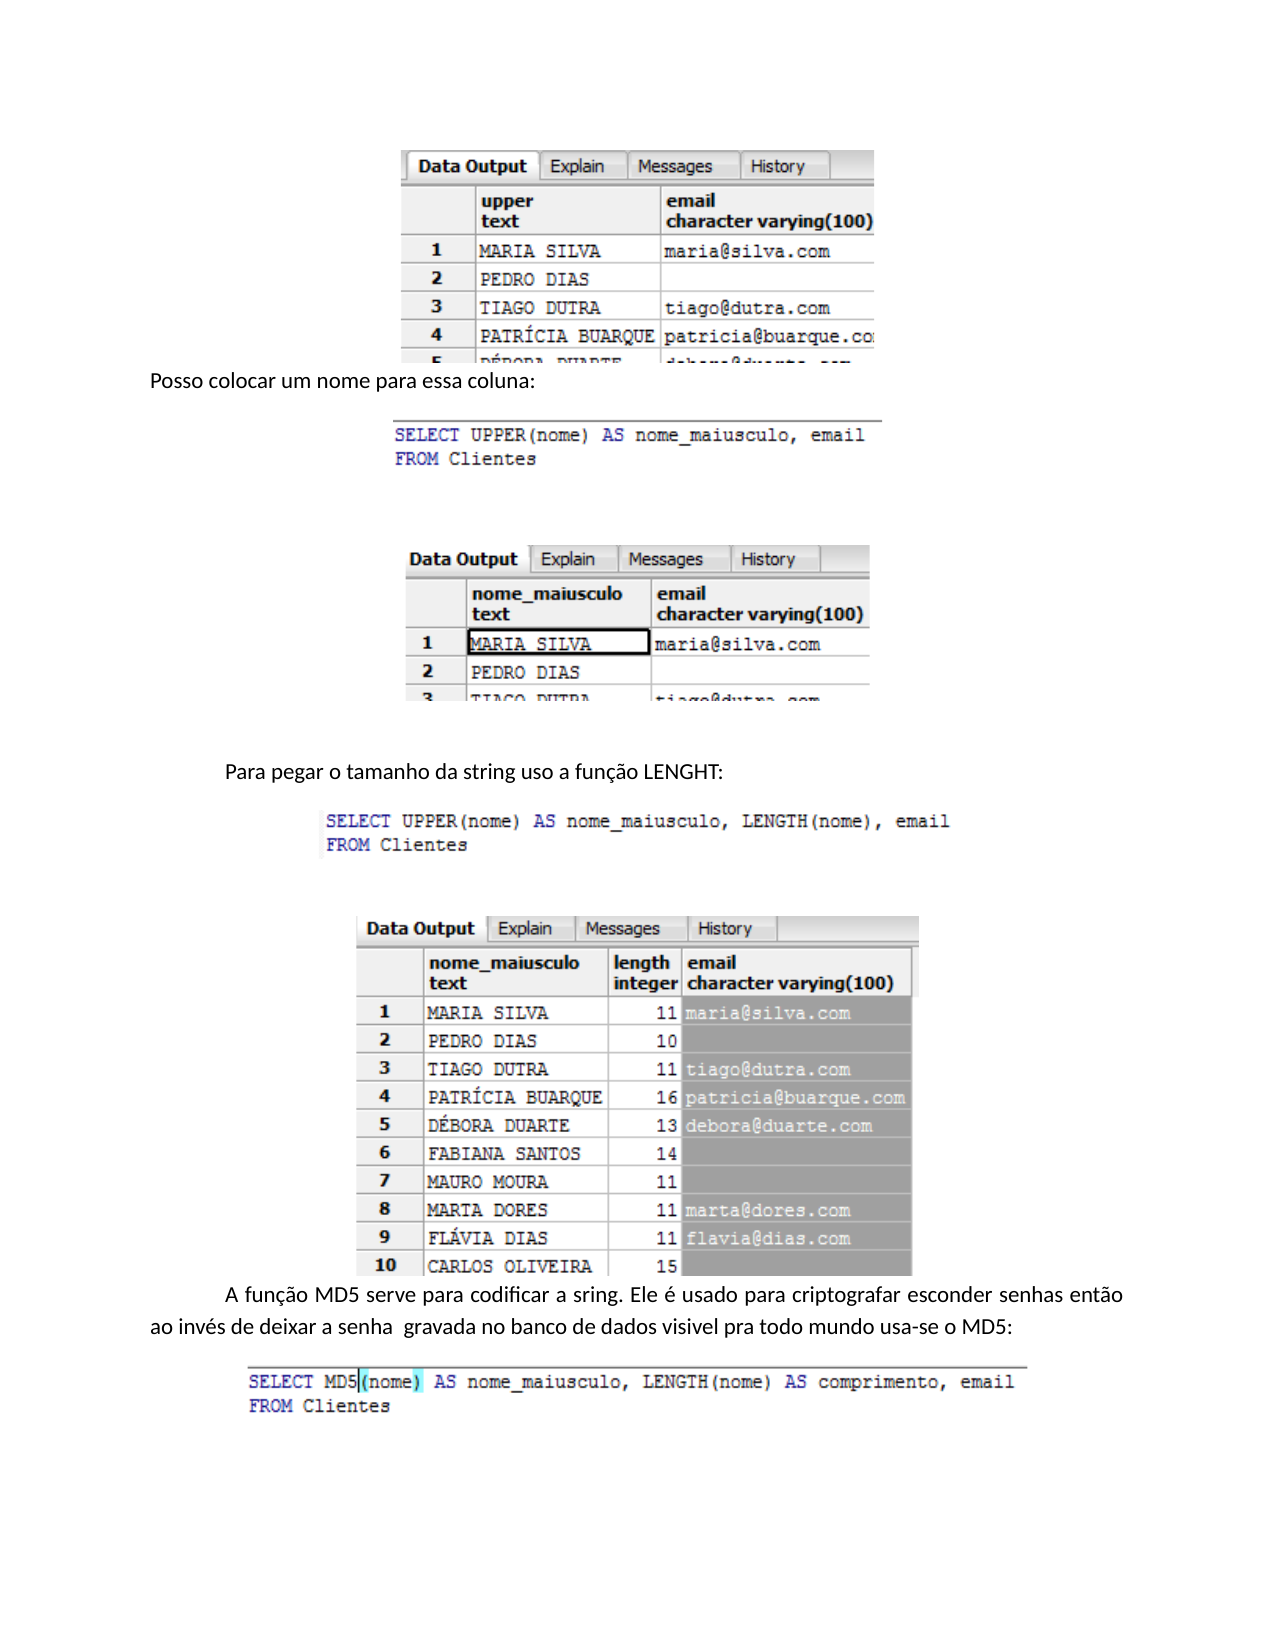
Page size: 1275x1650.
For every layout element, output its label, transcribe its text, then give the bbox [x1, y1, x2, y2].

text A função MD5 serve para codificar a sring. Ele é usado para criptografar esconder senhas então ao invés de deixar a senha gravada no banco de dados visivel pra todo mundo usa-se o MD5: [150, 916, 1125, 1340]
picture [318, 810, 957, 859]
text Posso colocar um nome para essa coluna: [150, 150, 1125, 395]
picture [400, 150, 875, 363]
picture [405, 545, 870, 701]
picture [356, 916, 919, 1276]
text Para pegar o tamanho da string uso a função LENGHT: [150, 757, 1125, 786]
picture [393, 419, 883, 489]
picture [247, 1365, 1028, 1422]
